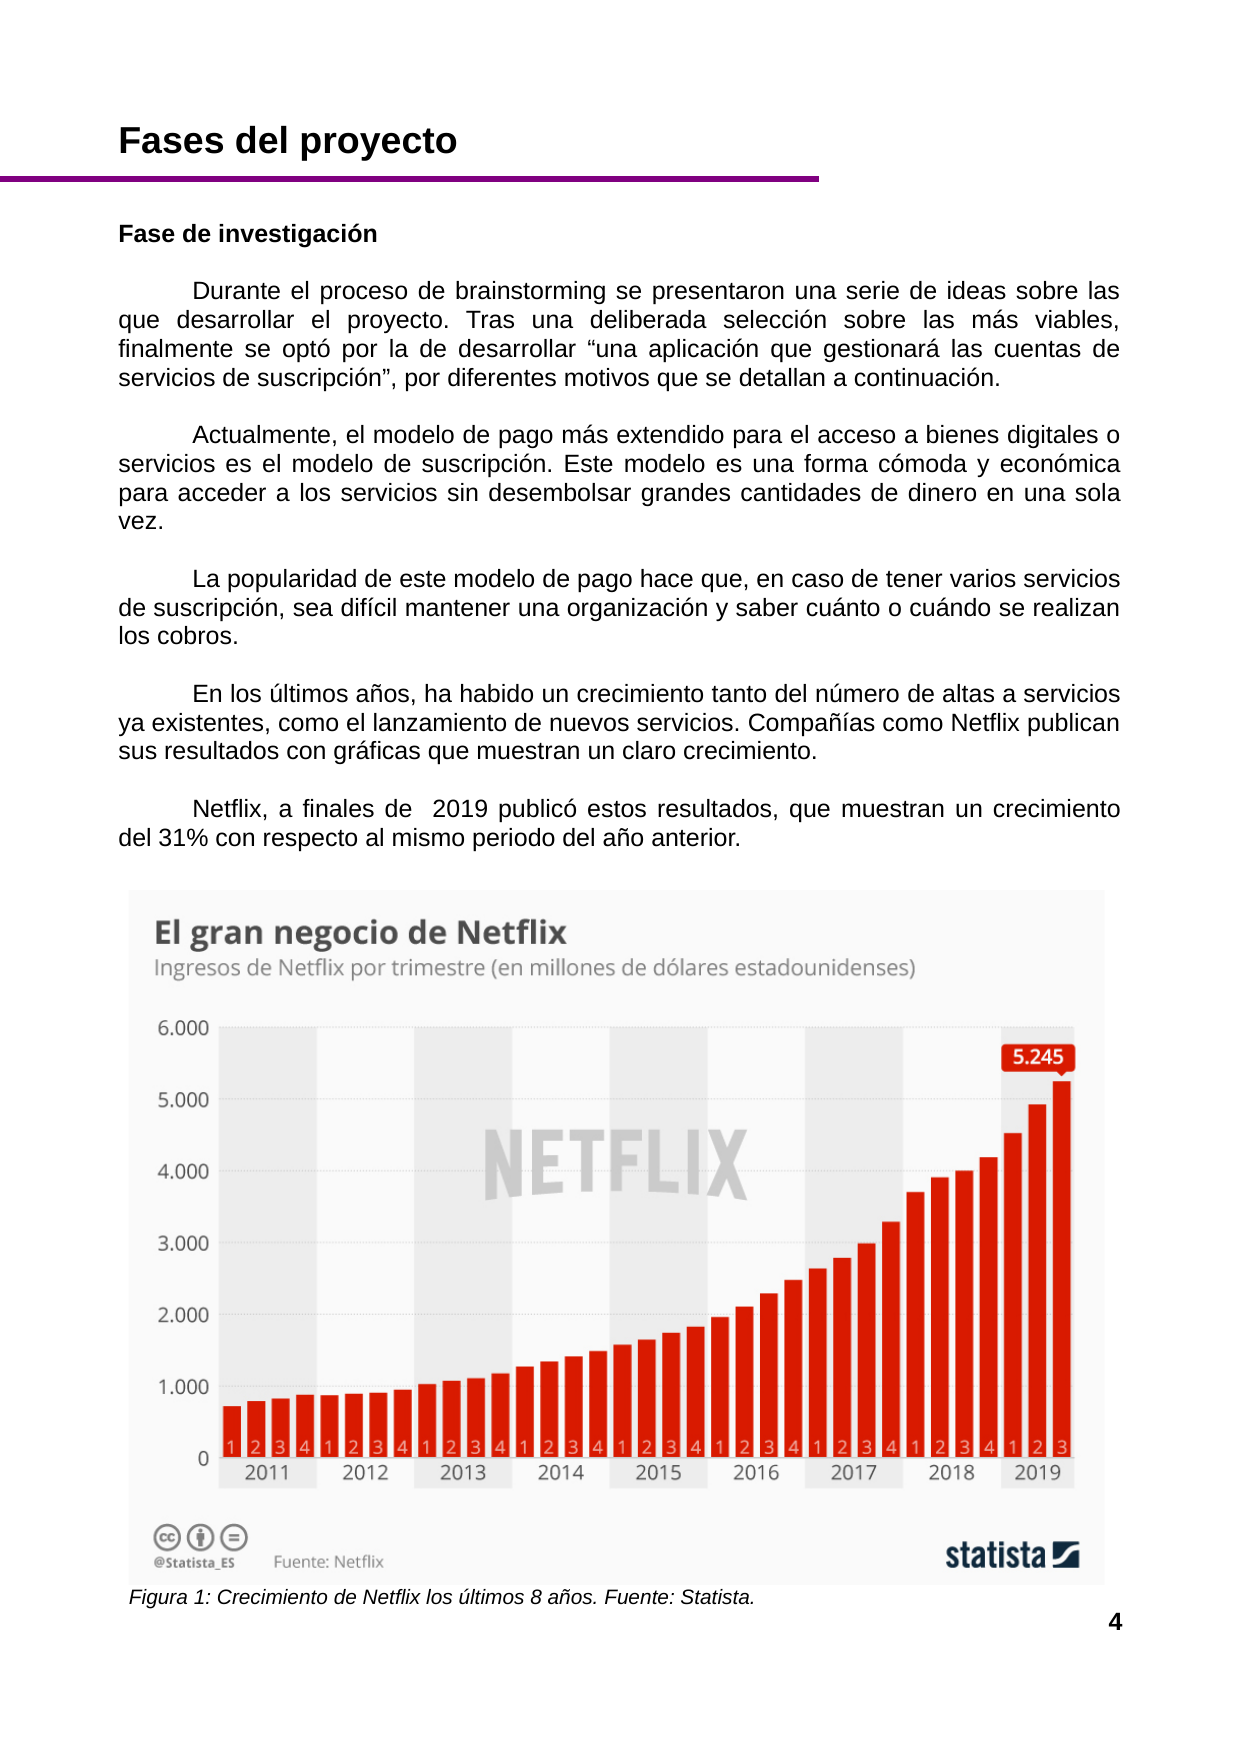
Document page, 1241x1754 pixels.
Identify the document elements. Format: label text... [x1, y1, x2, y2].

text Durante el proceso de brainstorming se presentaron una serie de ideas sobre las que desarrollar el proyecto. Tras una deliberada selección sobre las más viables, finalmente se optó por la de desarrollar “una aplicación que gestionará las cuentas de servicios de suscripción”, por diferentes motivos que se detallan a continuación. [118, 276, 1122, 391]
picture [128, 890, 1105, 1585]
text Fase de investigación [118, 219, 1122, 247]
text La popularidad de este modelo de pago hace que, en caso de tener varios servicios de suscripción, sea difícil mantener una organización y saber cuánto o cuándo se realizan los cobros. [118, 564, 1122, 650]
text Netflix, a finales de 2019 publicó estos resultados, que muestran un crecimiento del 31% con respecto al mismo periodo del año anterior. [118, 794, 1122, 851]
text Fases del proyecto [118, 118, 1122, 161]
text Figura 1: Crecimiento de Netflix los últimos 8 años. Fuente: Statista. [129, 1585, 1104, 1609]
text Actualmente, el modelo de pago más extendido para el acceso a bienes digitales o servicios es el modelo de suscripción. Este modelo es una forma cómoda y económica para acceder a los servicios sin desembolsar grandes cantidades de dinero en una sola vez. [118, 420, 1122, 535]
text En los últimos años, ha habido un crecimiento tanto del número de altas a servicios ya existentes, como el lanzamiento de nuevos servicios. Compañías como Netflix publican sus resultados con gráficas que muestran un claro crecimiento. [118, 679, 1122, 765]
